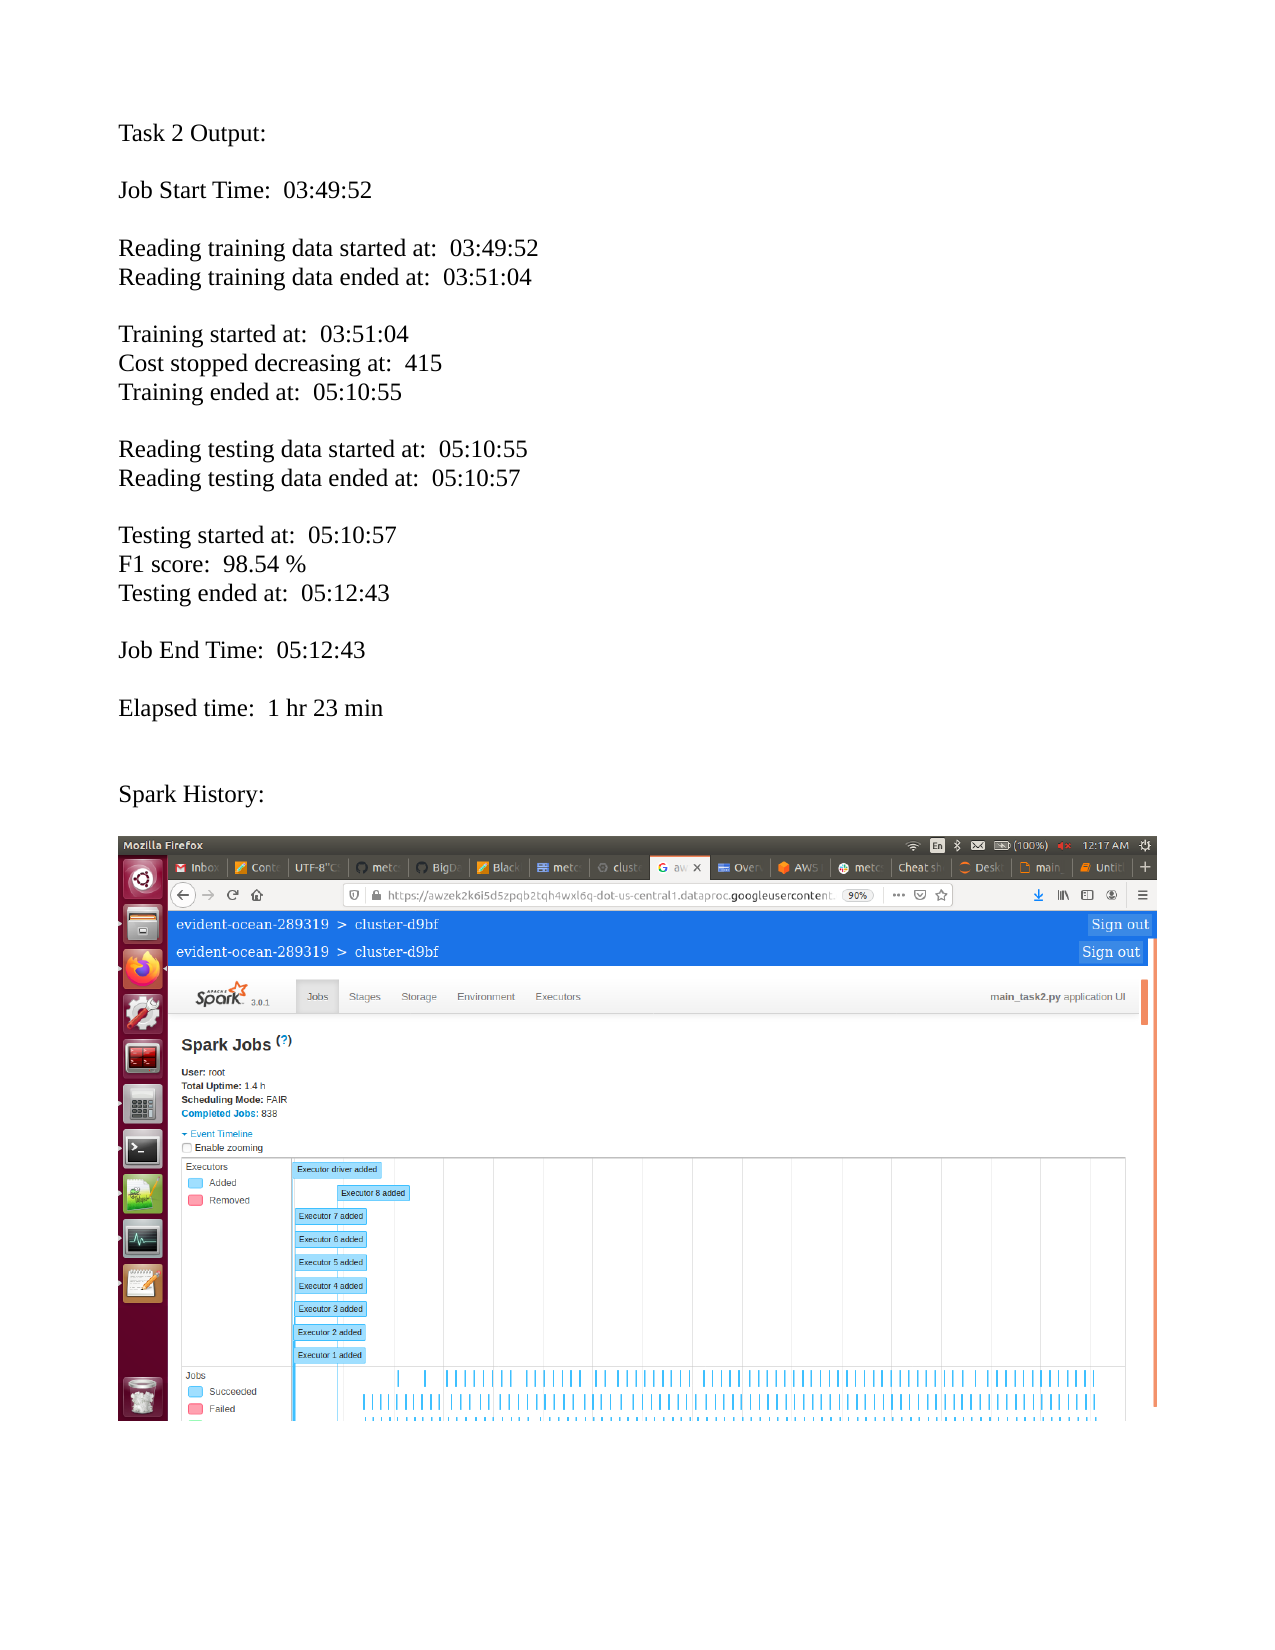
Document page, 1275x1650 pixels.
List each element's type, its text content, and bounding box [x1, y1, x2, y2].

text Training ended at: 05:10:55 [118, 377, 1157, 406]
text Reading testing data started at: 05:10:55 [118, 434, 1157, 463]
text Job End Time: 05:12:43 [118, 636, 1157, 664]
text Testing ended at: 05:12:43 [118, 578, 1157, 607]
text Cost stopped decreasing at: 415 [118, 348, 1157, 377]
picture [118, 836, 1157, 1421]
text Reading training data started at: 03:49:52 [118, 233, 1157, 262]
text Reading testing data ended at: 05:10:57 [118, 463, 1157, 492]
text Task 2 Output: [118, 118, 1157, 147]
text Elapsed time: 1 hr 23 min [118, 693, 1157, 722]
text Reading training data ended at: 03:51:04 [118, 262, 1157, 291]
text F1 score: 98.54 % [118, 549, 1157, 578]
text Job Start Time: 03:49:52 [118, 176, 1157, 204]
text Spark History: [118, 779, 1157, 808]
text Training started at: 03:51:04 [118, 319, 1157, 348]
text Testing started at: 05:10:57 [118, 521, 1157, 549]
